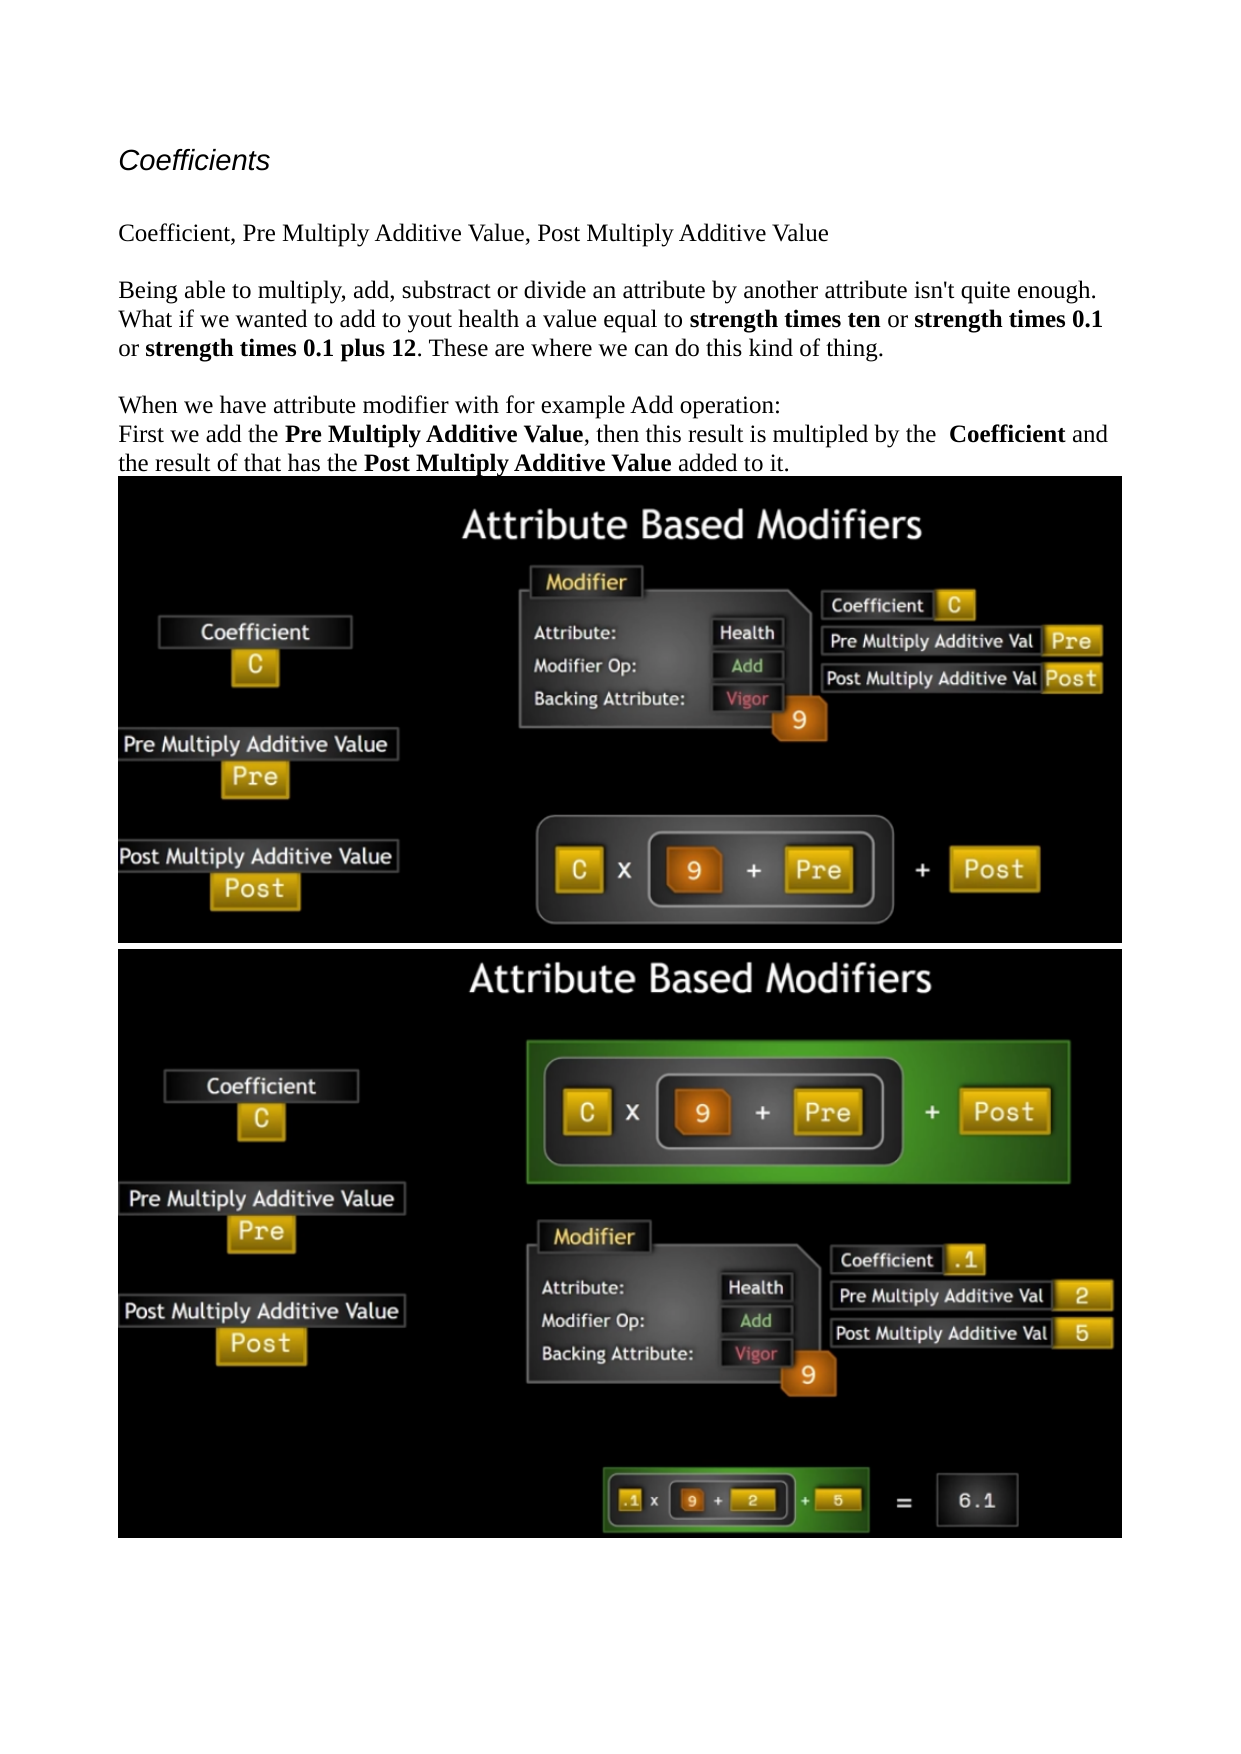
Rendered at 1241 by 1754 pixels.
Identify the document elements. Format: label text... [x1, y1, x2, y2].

subtitle Coefficients [118, 143, 1122, 177]
text First we add the Pre Multiply Additive Value, then this result is multipled by the Coefficient and the result of that has the Post Multiply Additive Value added to it. [118, 419, 1122, 476]
picture [118, 949, 1122, 1538]
text Being able to multiply, add, substract or divide an attribute by another attribute isn't quite enough. What if we wanted to add to yout health a value equal to strength times ten or strength times 0.1 or strength times 0.1 plus 12. These are where we can do this kind of thing. [118, 275, 1122, 362]
text When we have attribute modifier with for example Add operation: [118, 390, 1122, 419]
picture [118, 476, 1122, 943]
text Coefficient, Pre Multiply Additive Value, Post Multiply Additive Value [118, 218, 1122, 247]
